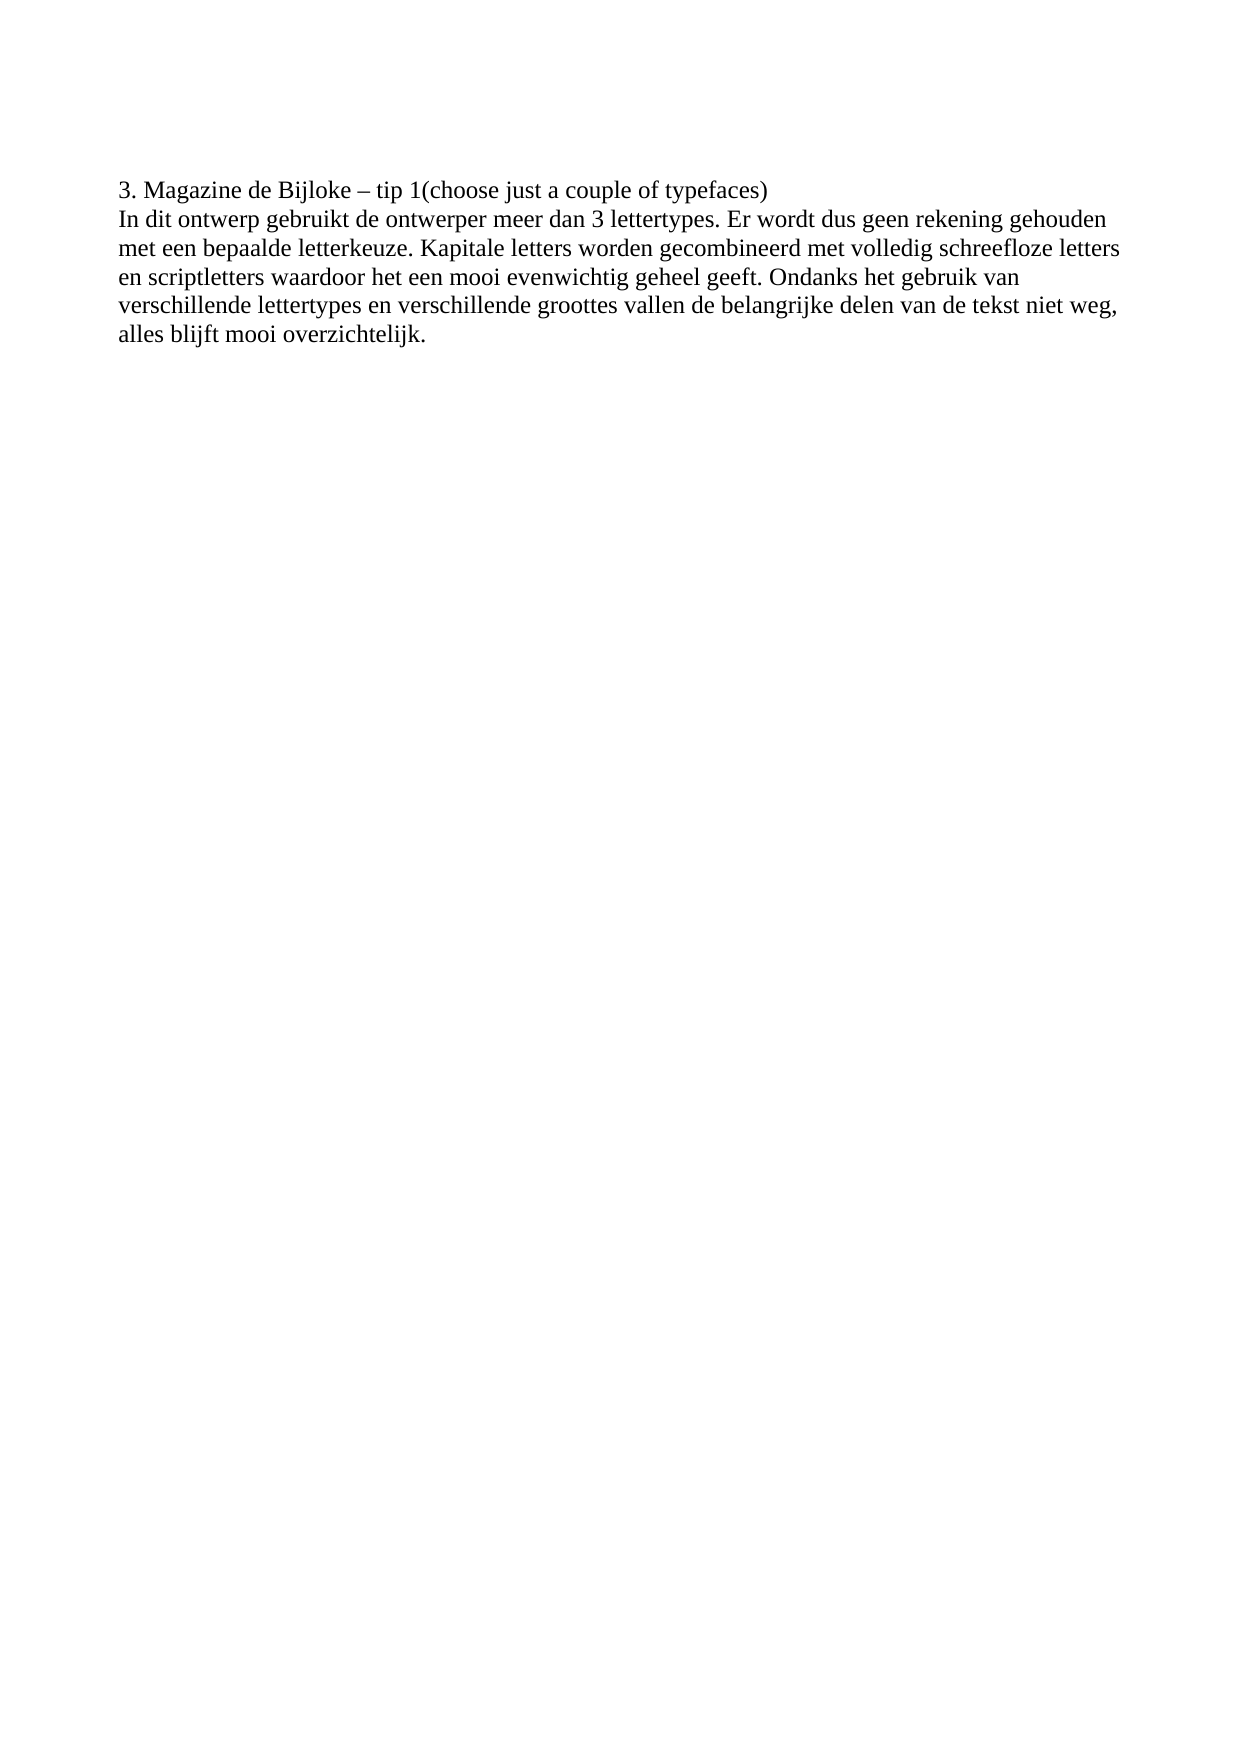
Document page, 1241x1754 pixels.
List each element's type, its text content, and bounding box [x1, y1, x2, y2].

text 3. Magazine de Bijloke – tip 1(choose just a couple of typefaces) [118, 176, 1122, 204]
text In dit ontwerp gebruikt de ontwerper meer dan 3 lettertypes. Er wordt dus geen rekening gehouden met een bepaalde letterkeuze. Kapitale letters worden gecombineerd met volledig schreefloze letters en scriptletters waardoor het een mooi evenwichtig geheel geeft. Ondanks het gebruik van verschillende lettertypes en verschillende groottes vallen de belangrijke delen van de tekst niet weg, alles blijft mooi overzichtelijk. [118, 204, 1122, 348]
